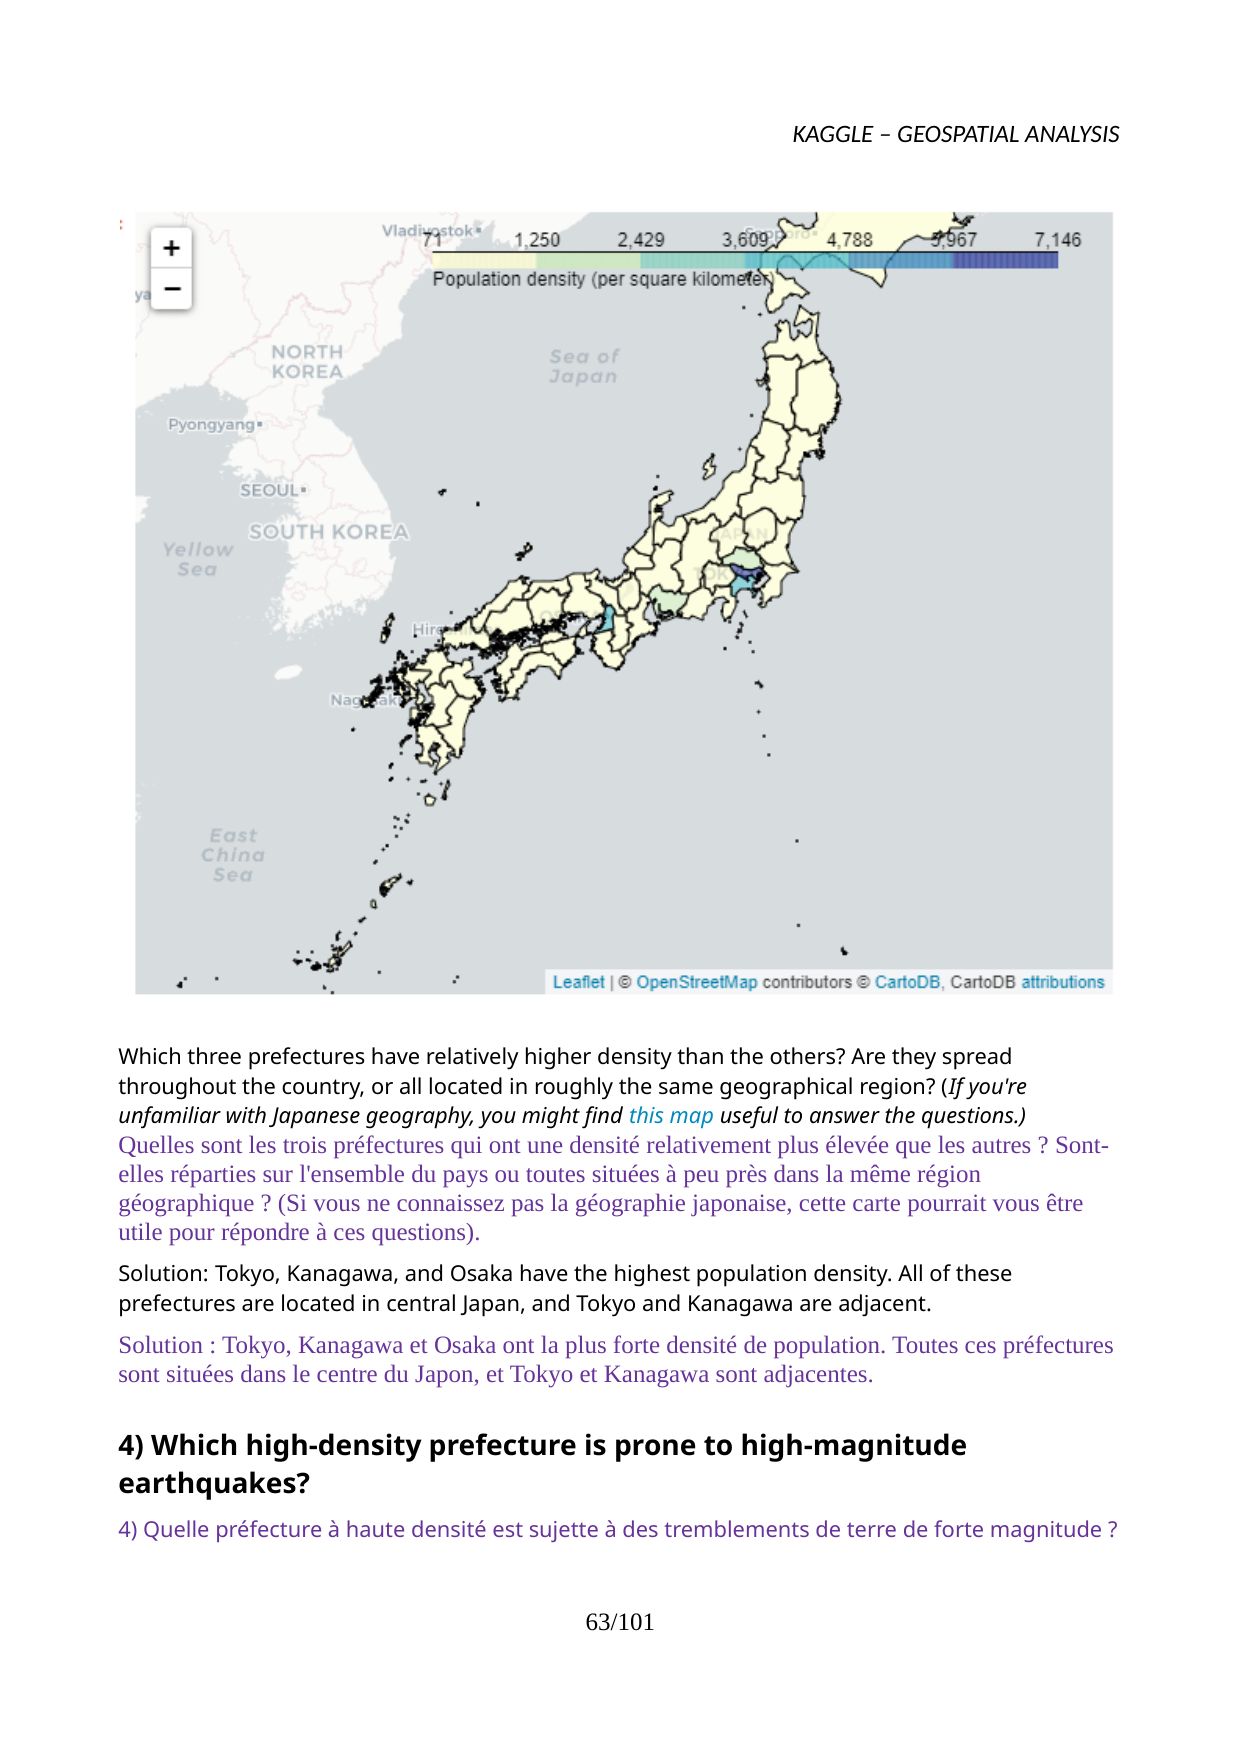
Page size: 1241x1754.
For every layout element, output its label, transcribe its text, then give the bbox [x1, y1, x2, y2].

text Solution: Tokyo, Kanagawa, and Osaka have the highest population density. All of these prefectures are located in central Japan, and Tokyo and Kanagawa are adjacent. [118, 1258, 1122, 1317]
subtitle 4) Which high-density prefecture is prone to high-magnitude earthquakes? [118, 1425, 1122, 1502]
picture [120, 178, 1121, 1018]
text Which three prefectures have relatively higher density than the others? Are they spread throughout the country, or all located in roughly the same geographical region? (If you're unfamiliar with Japanese geography, you might find this map useful to answer the questions.) [118, 1041, 1122, 1130]
text 4) Quelle préfecture à haute densité est sujette à des tremblements de terre de forte magnitude ? [118, 1514, 1122, 1544]
text Solution : Tokyo, Kanagawa et Osaka ont la plus forte densité de population. Toutes ces préfectures sont situées dans le centre du Japon, et Tokyo et Kanagawa sont adjacentes. [118, 1330, 1122, 1387]
text Quelles sont les trois préfectures qui ont une densité relativement plus élevée que les autres ? Sont-elles réparties sur l'ensemble du pays ou toutes situées à peu près dans la même région géographique ? (Si vous ne connaissez pas la géographie japonaise, cette carte pourrait vous être utile pour répondre à ces questions). [118, 1130, 1122, 1245]
